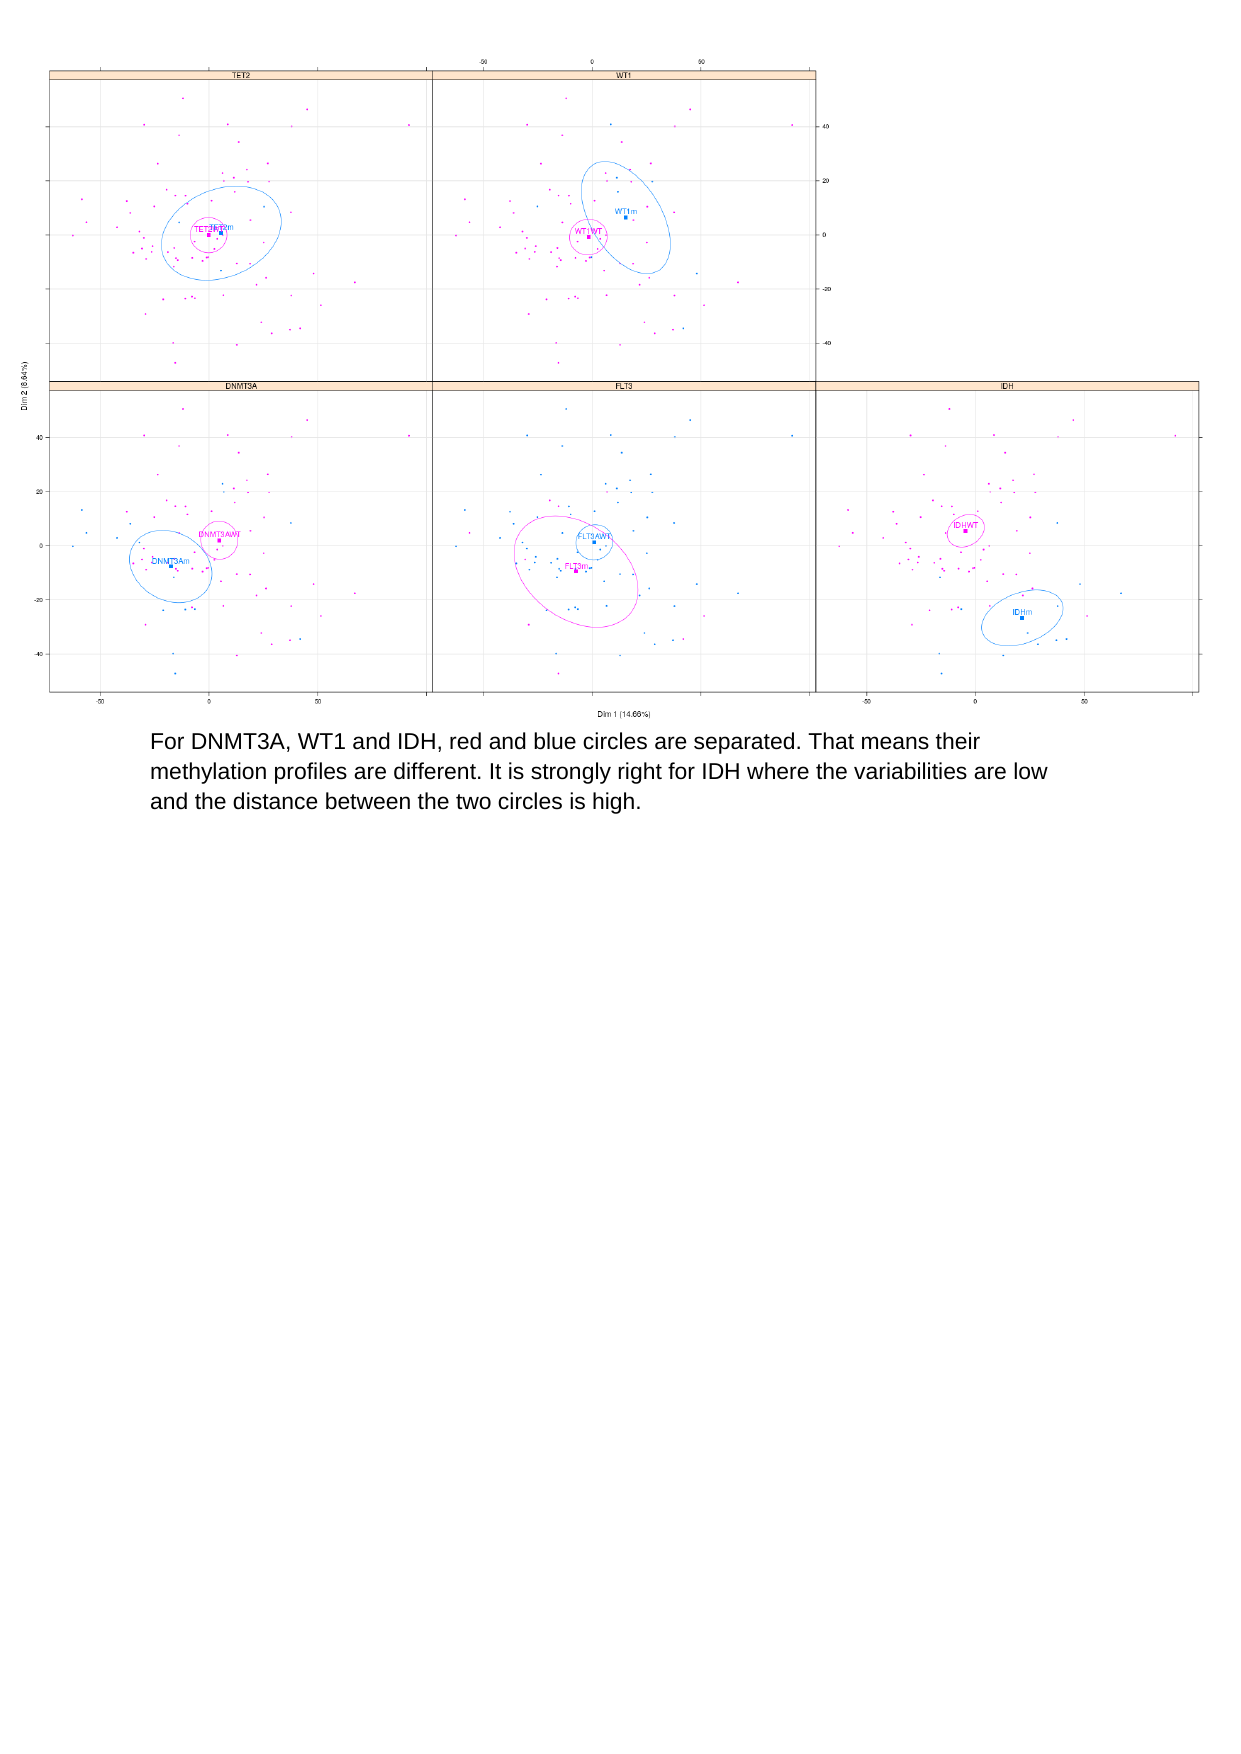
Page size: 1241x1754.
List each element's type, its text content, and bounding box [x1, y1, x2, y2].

picture [17, 44, 1225, 724]
text For DNMT3A, WT1 and IDH, red and blue circles are separated. That means their methylation profiles are different. It is strongly right for IDH where the variabilities are low and the distance between the two circles is high. [150, 728, 1090, 814]
